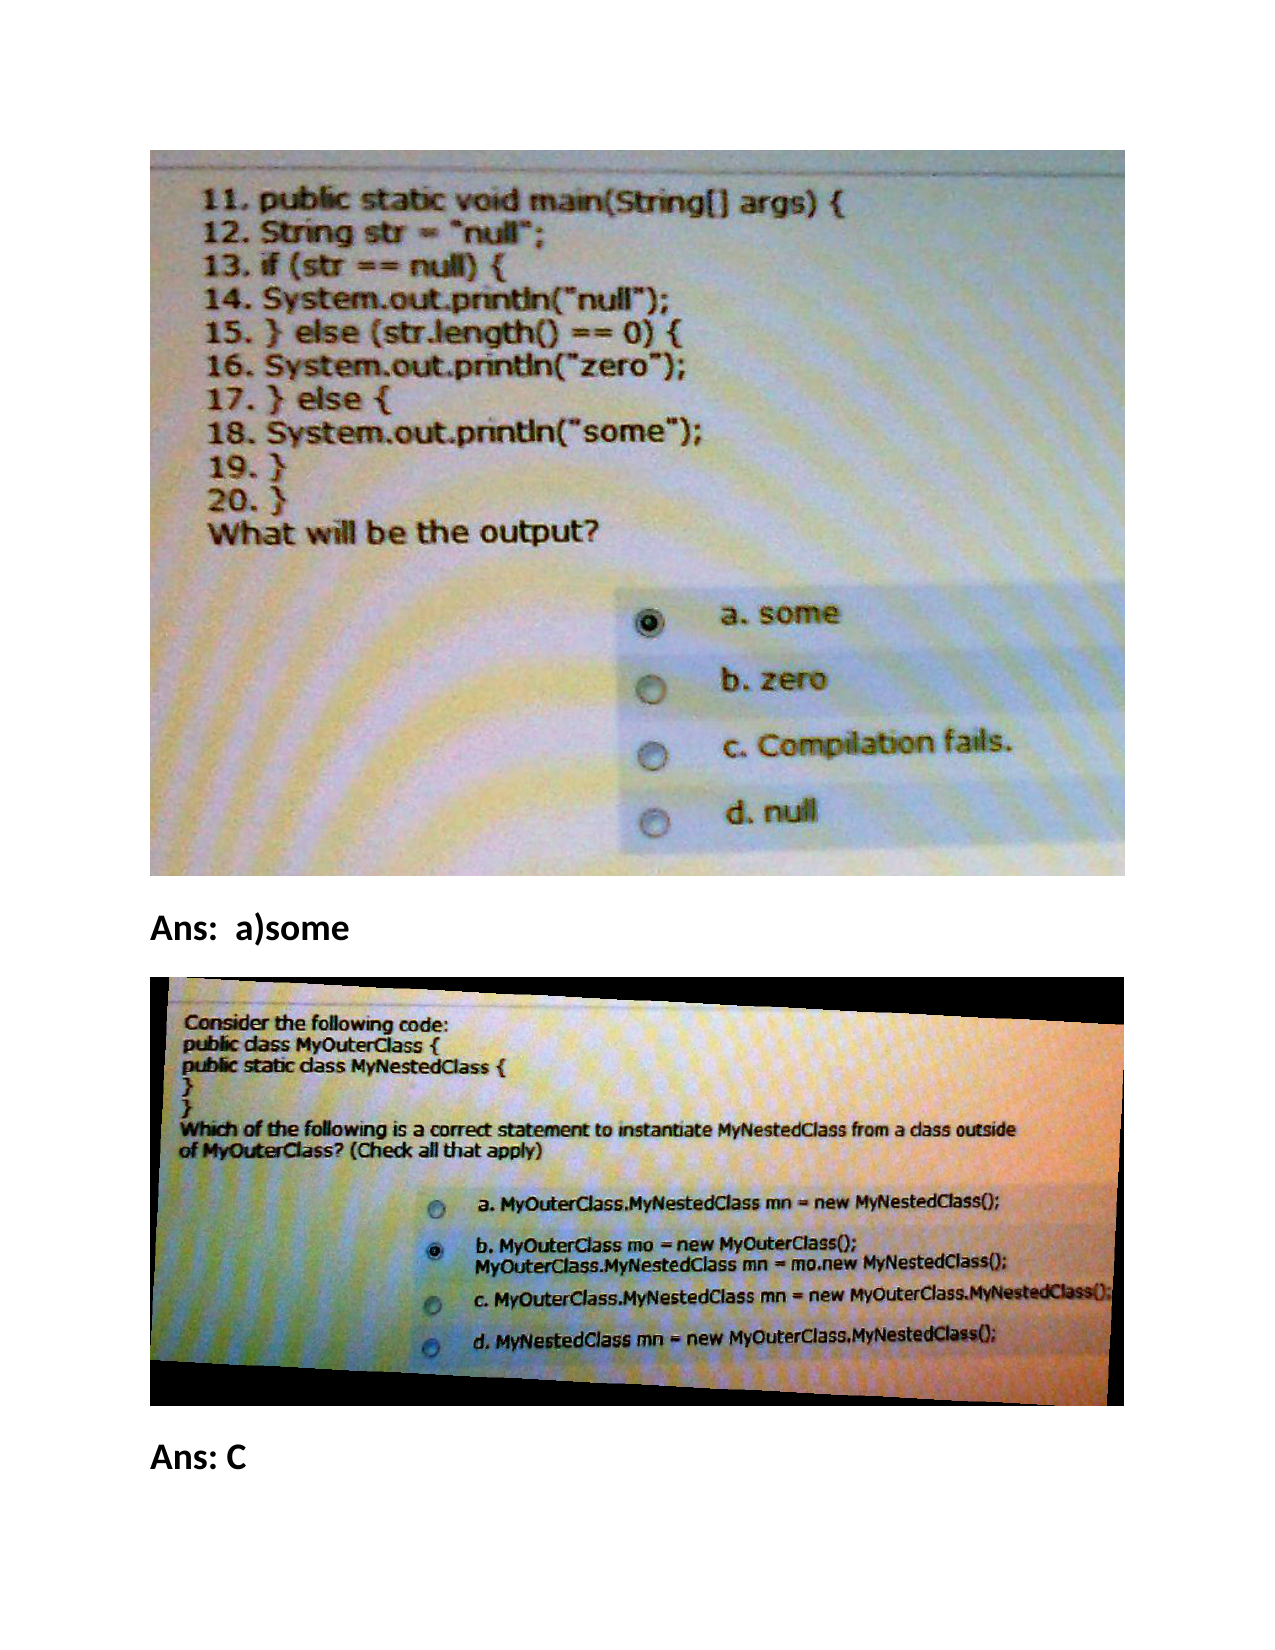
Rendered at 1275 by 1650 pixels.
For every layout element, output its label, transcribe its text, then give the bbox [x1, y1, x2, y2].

text Ans: C [150, 1433, 1125, 1479]
text Ans: a)some [150, 904, 1125, 949]
